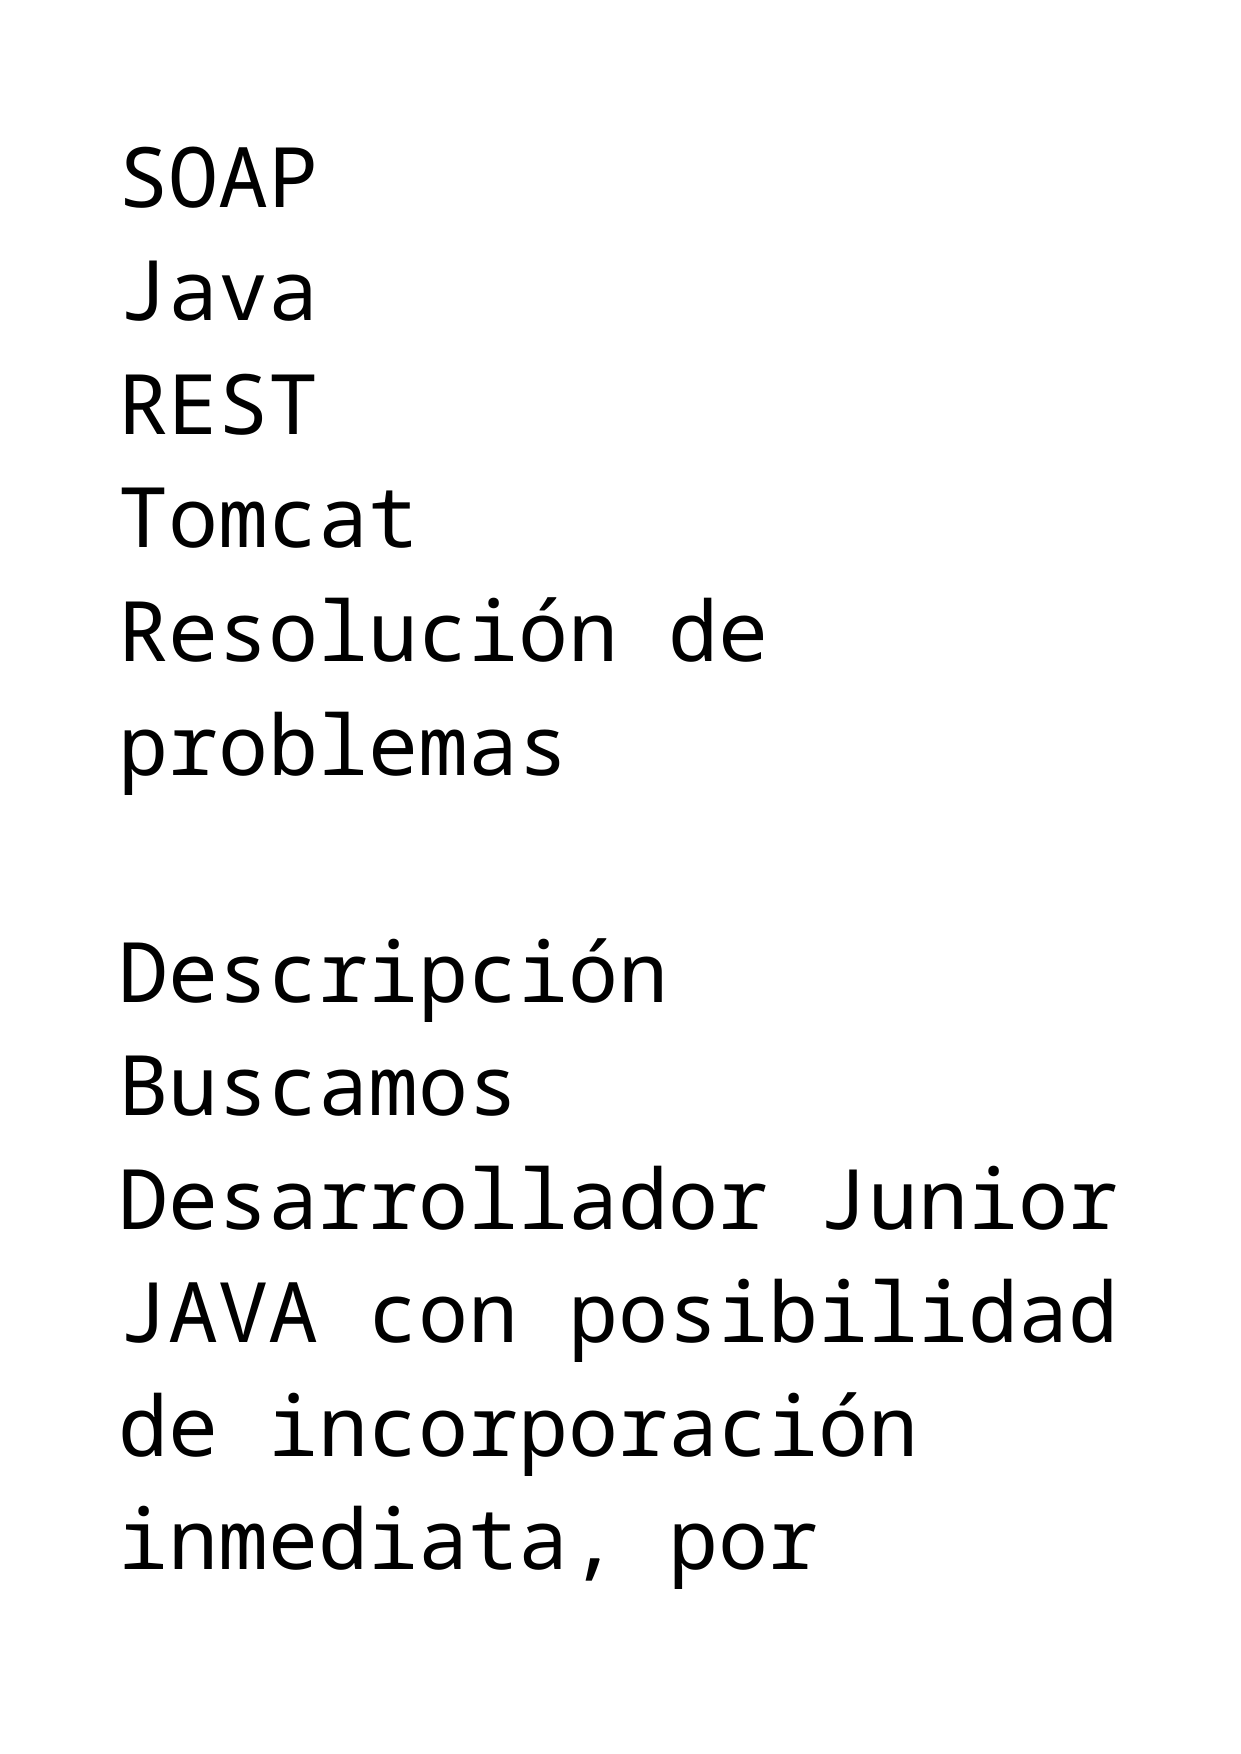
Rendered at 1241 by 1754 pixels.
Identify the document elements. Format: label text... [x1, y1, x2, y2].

text SOAP [118, 118, 1122, 232]
text Resolución de problemas [118, 572, 1122, 799]
text Tomcat [118, 459, 1122, 572]
text Buscamos Desarrollador Junior JAVA con posibilidad de incorporación inmediata, por [118, 1026, 1122, 1594]
text Descripción [118, 913, 1122, 1026]
text REST [118, 345, 1122, 459]
text Java [118, 232, 1122, 345]
